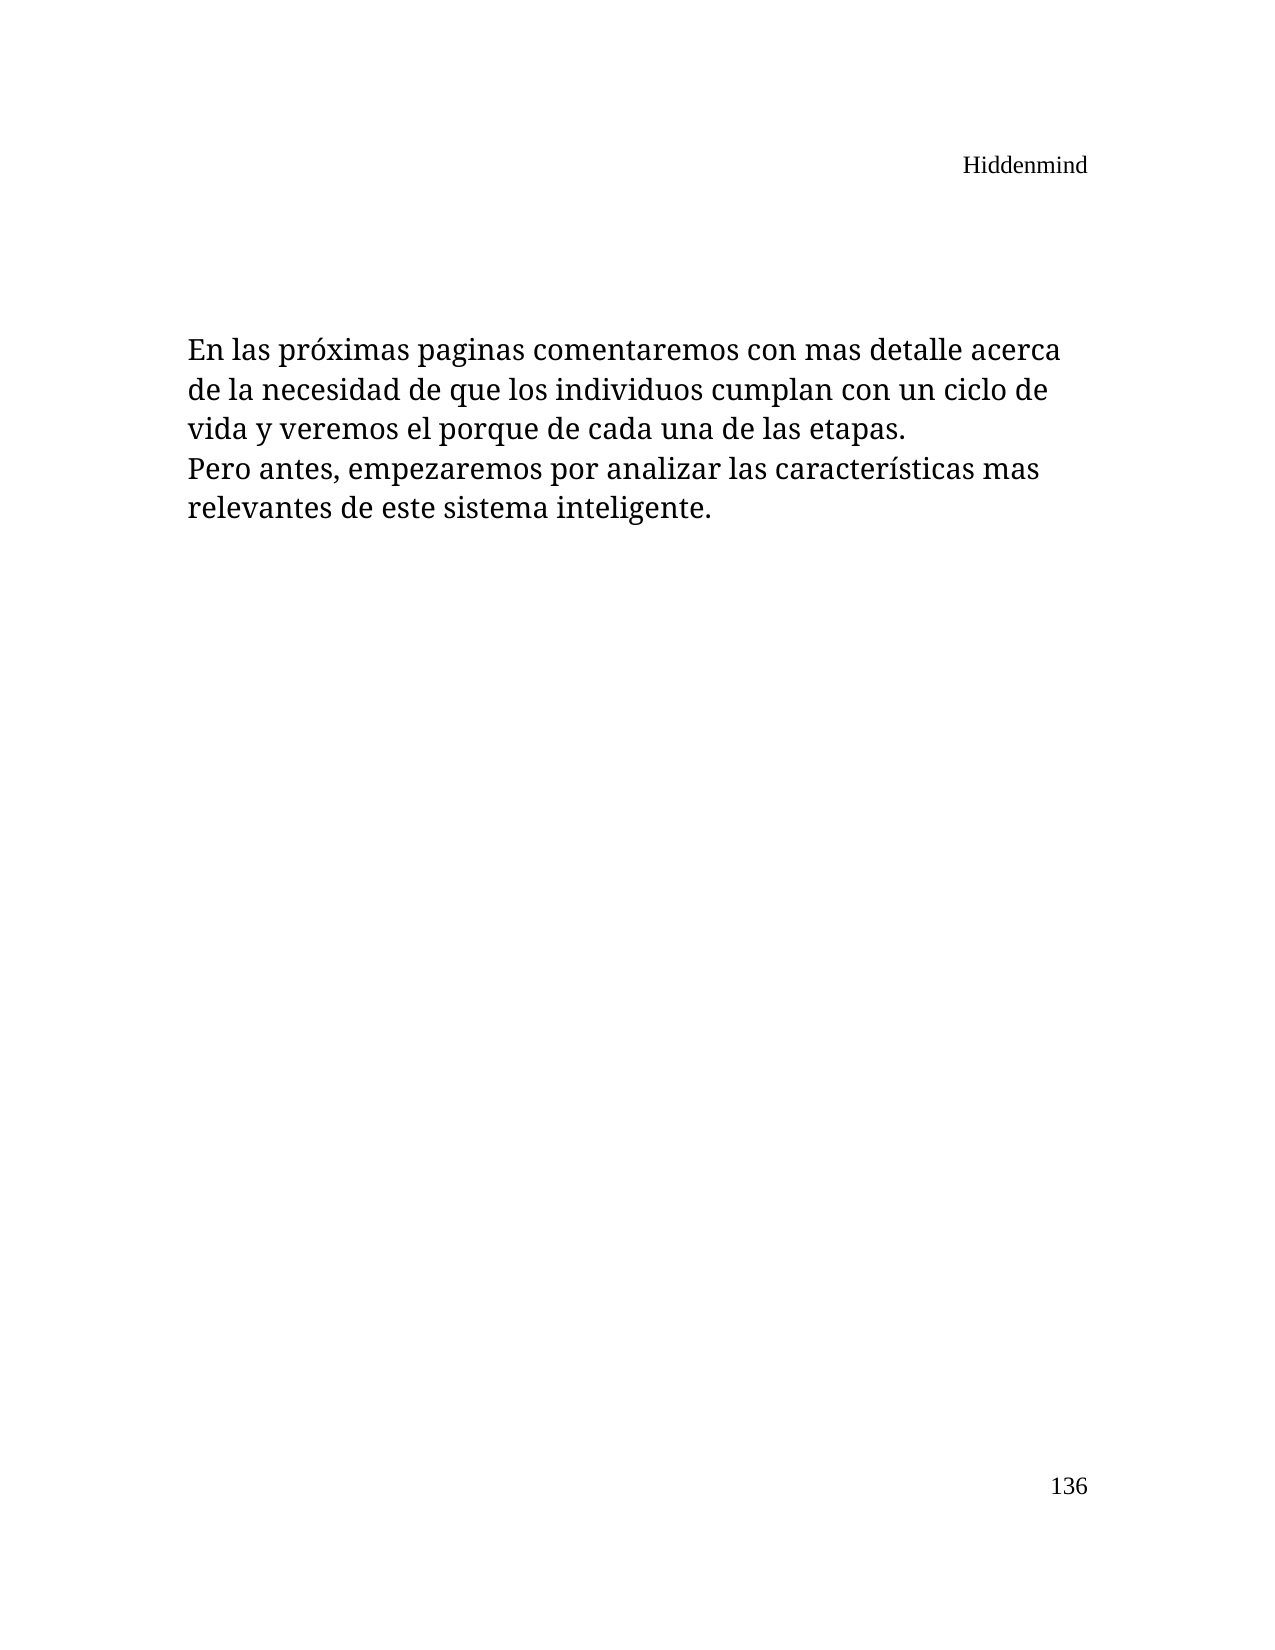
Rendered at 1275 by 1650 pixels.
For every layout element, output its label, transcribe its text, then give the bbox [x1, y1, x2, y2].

text En las próximas paginas comentaremos con mas detalle acerca de la necesidad de que los individuos cumplan con un ciclo de vida y veremos el porque de cada una de las etapas. [187, 329, 1087, 448]
text Pero antes, empezaremos por analizar las características mas relevantes de este sistema inteligente. [187, 448, 1087, 527]
